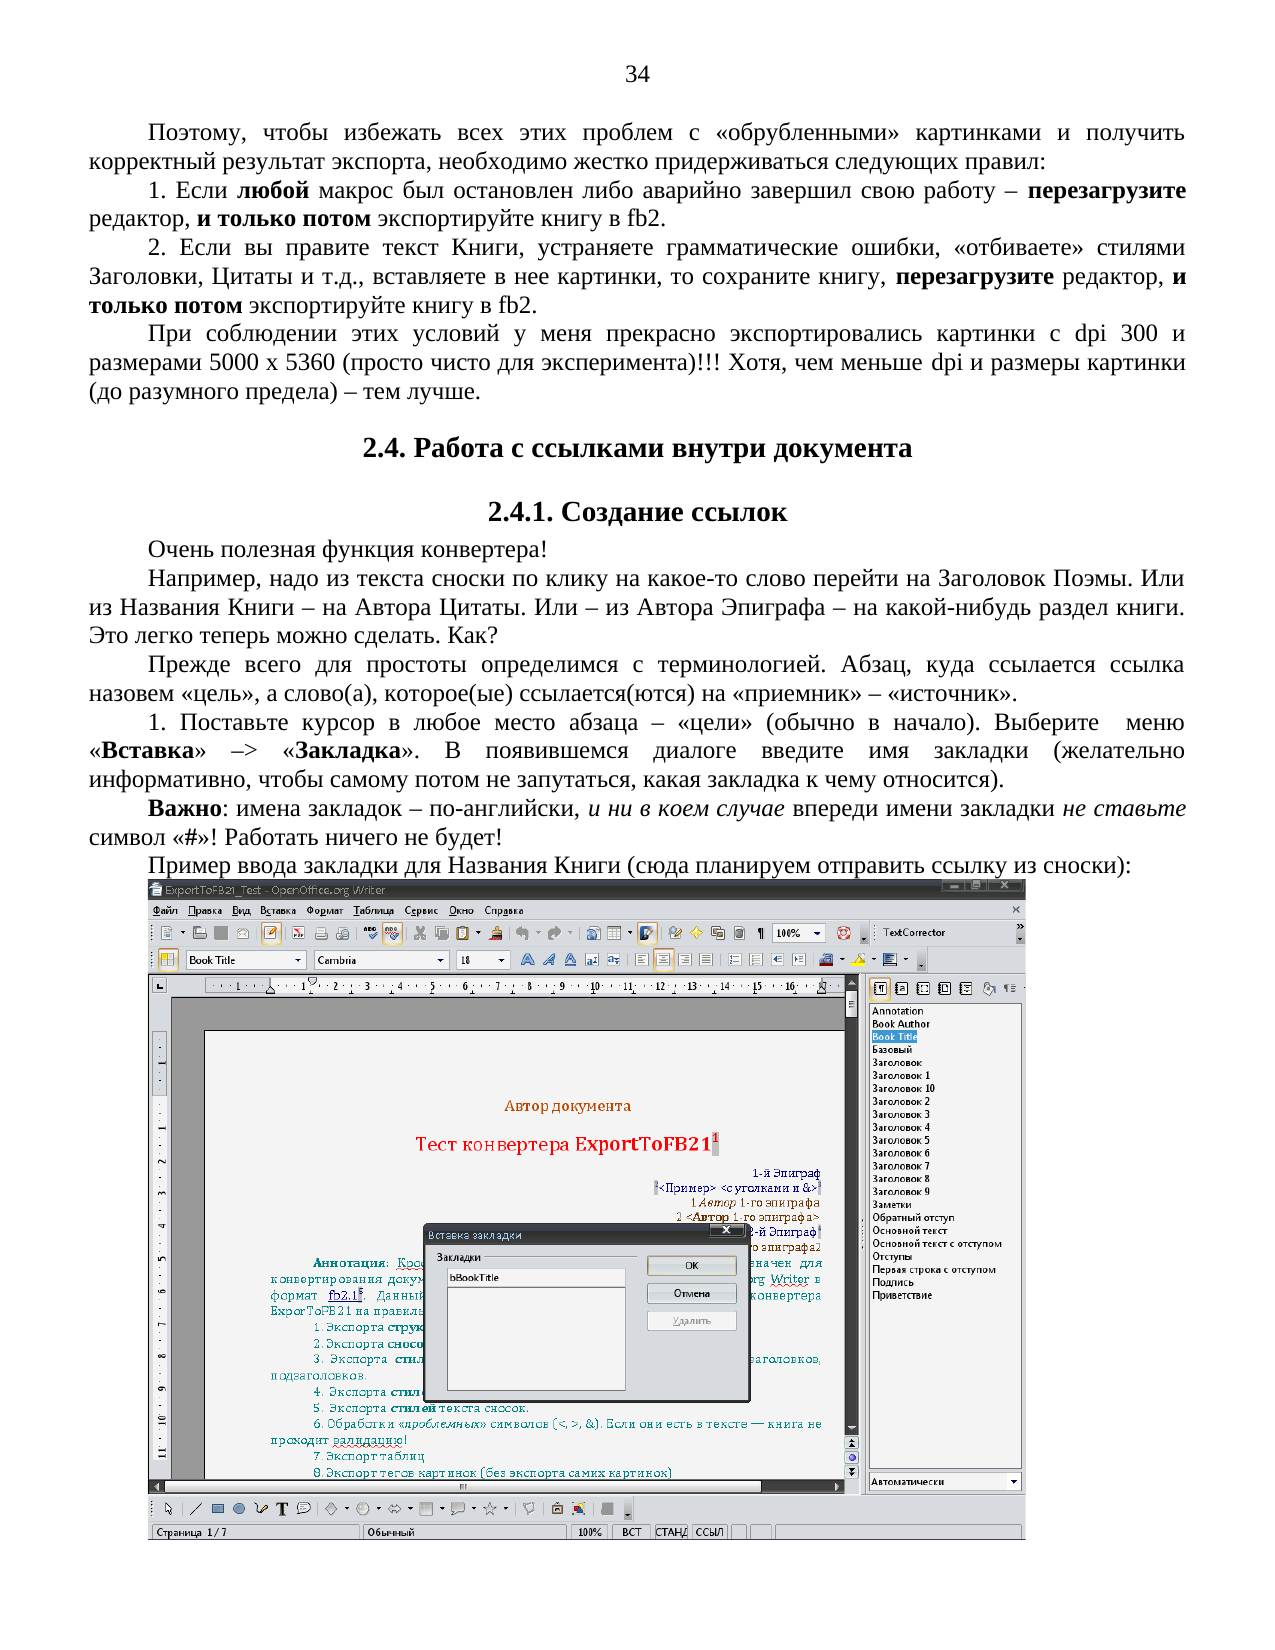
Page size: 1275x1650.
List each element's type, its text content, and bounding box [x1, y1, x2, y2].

text Очень полезная функция конвертера! [89, 534, 1186, 563]
text Например, надо из текста сноски по клику на какое-то слово перейти на Заголовок Поэмы. Или из Названия Книги – на Автора Цитаты. Или – из Автора Эпиграфа – на какой-нибудь раздел книги. Это легко теперь можно сделать. Как? [89, 563, 1186, 649]
subtitle 2.4.1. Создание ссылок [89, 494, 1186, 528]
text При соблюдении этих условий у меня прекрасно экспортировались картинки с dpi 300 и размерами 5000 x 5360 (просто чисто для эксперимента)!!! Хотя, чем меньше dpi и размеры картинки (до разумного предела) – тем лучше. [89, 318, 1186, 405]
picture [147, 879, 1026, 1540]
text 2. Если вы правите текст Книги, устраняете грамматические ошибки, «отбиваете» стилями Заголовки, Цитаты и т.д., вставляете в нее картинки, то сохраните книгу, перезагрузите редактор, и только потом экспортируйте книгу в fb2. [89, 232, 1186, 318]
text Важно: имена закладок – по-английски, и ни в коем случае впереди имени закладки не ставьте символ «#»! Работать ничего не будет! [89, 793, 1186, 851]
text 1. Если любой макрос был остановлен либо аварийно завершил свою работу – перезагрузите редактор, и только потом экспортируйте книгу в fb2. [89, 175, 1186, 232]
text Пример ввода закладки для Названия Книги (сюда планируем отправить ссылку из сноски): [89, 851, 1186, 879]
subtitle 2.4. Работа с ссылками внутри документа [89, 430, 1186, 463]
text 1. Поставьте курсор в любое место абзаца – «цели» (обычно в начало). Выберите меню «Вставка» –> «Закладка». В появившемся диалоге введите имя закладки (желательно информативно, чтобы самому потом не запутаться, какая закладка к чему относится). [89, 707, 1186, 793]
text Поэтому, чтобы избежать всех этих проблем с «обрубленными» картинками и получить корректный результат экспорта, необходимо жестко придерживаться следующих правил: [89, 117, 1186, 175]
text Прежде всего для простоты определимся с терминологией. Абзац, куда ссылается ссылка назовем «цель», а слово(а), которое(ые) ссылается(ются) на «приемник» – «источник». [89, 649, 1186, 707]
